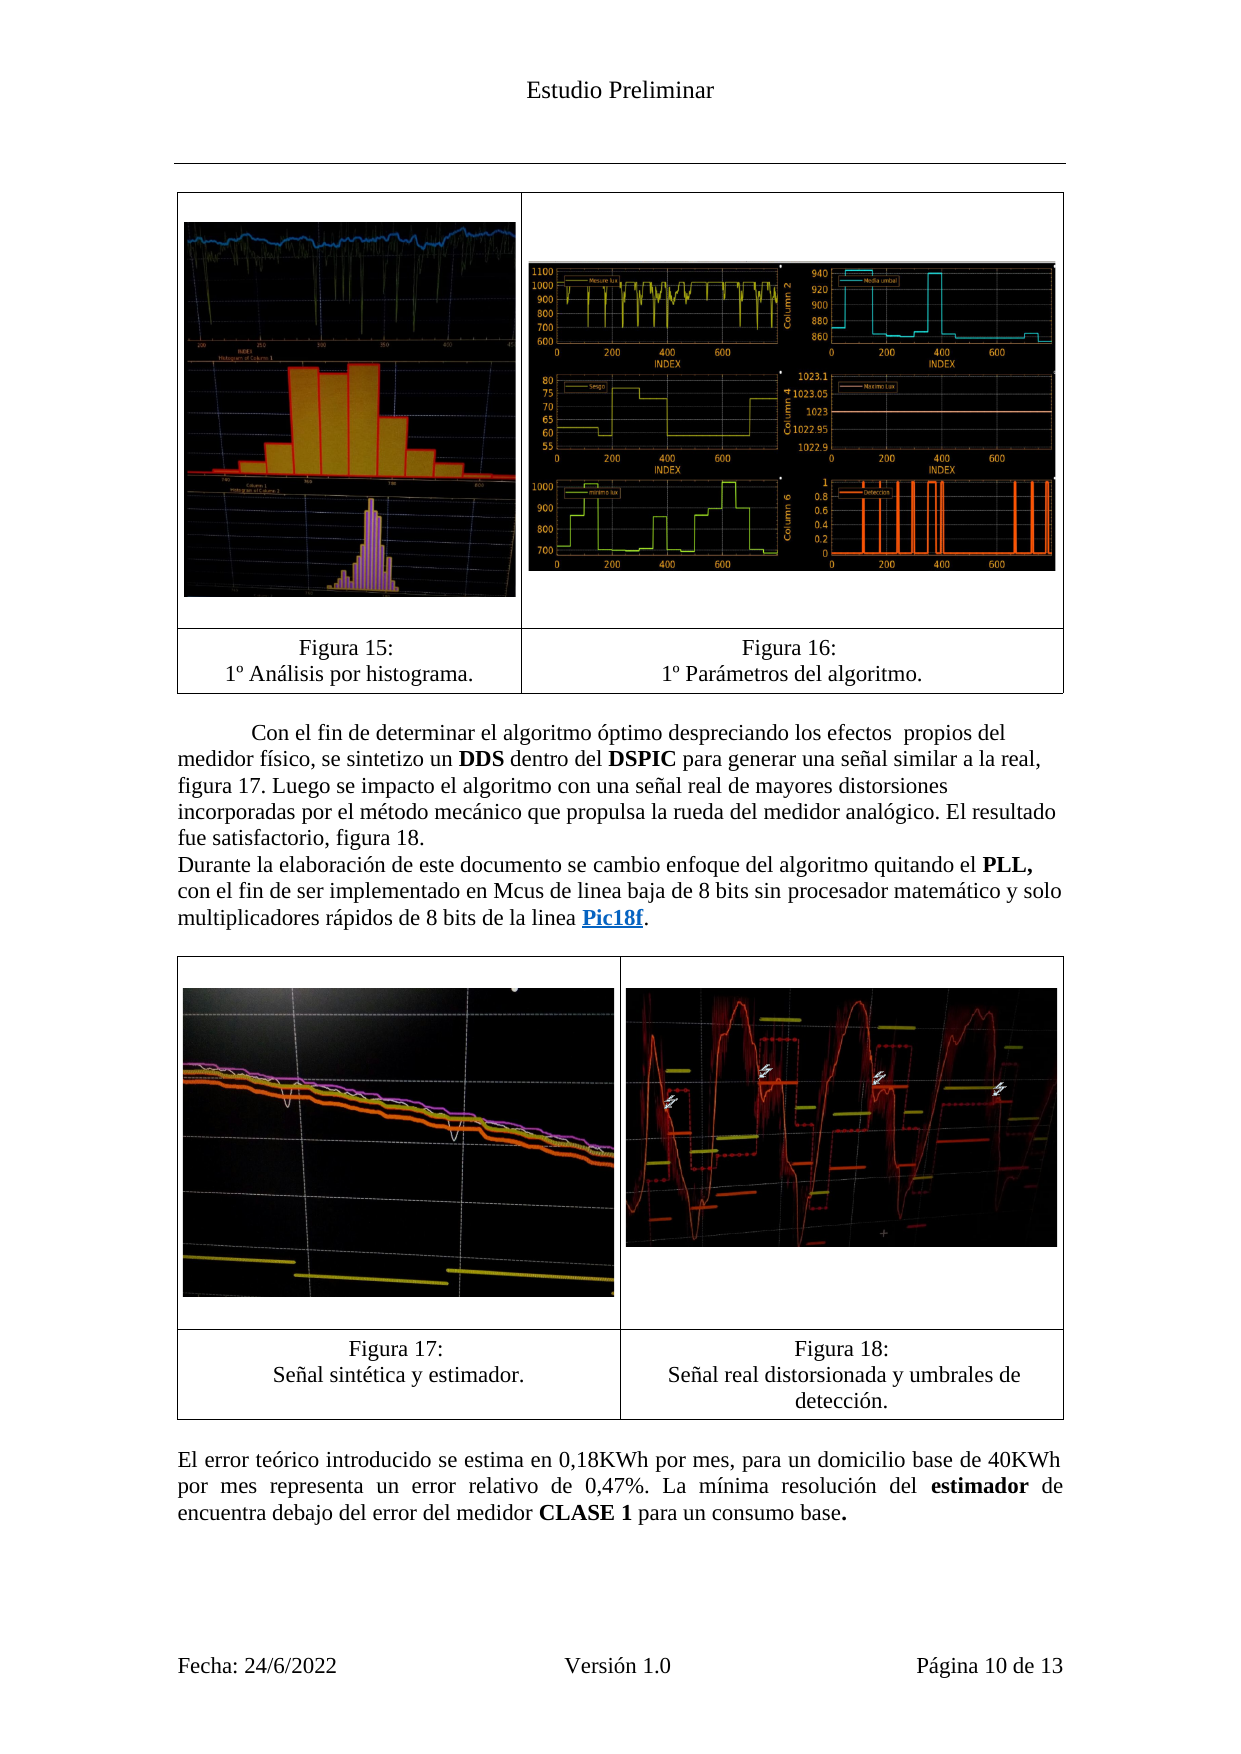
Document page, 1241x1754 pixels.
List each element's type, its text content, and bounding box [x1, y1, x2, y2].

table_header [178, 957, 620, 1329]
table_cell Figura 16: 1º Parámetros del algoritmo. [522, 629, 1063, 693]
picture [528, 261, 1056, 571]
text Con el fin de determinar el algoritmo óptimo despreciando los efectos propios del medidor físico, se sintetizo un DDS dentro del DSPIC para generar una señal similar a la real, figura 17. Luego se impacto el algoritmo con una señal real de mayores distorsiones incorporadas por el método mecánico que propulsa la rueda del medidor analógico. El resultado fue satisfactorio, figura 18. [177, 719, 1063, 851]
table_header [621, 957, 1063, 1329]
table_cell Figura 18: Señal real distorsionada y umbrales de detección. [621, 1330, 1063, 1419]
picture [625, 988, 1058, 1247]
table_header [178, 193, 521, 628]
text El error teórico introducido se estima en 0,18KWh por mes, para un domicilio base de 40KWh por mes representa un error relativo de 0,47%. La mínima resolución del estimador de encuentra debajo del error del medidor CLASE 1 para un consumo base. [177, 1446, 1063, 1525]
picture [184, 222, 516, 597]
table_cell Figura 17: Señal sintética y estimador. [178, 1330, 620, 1419]
picture [182, 988, 615, 1297]
table_cell Figura 15: 1º Análisis por histograma. [178, 629, 521, 693]
text Durante la elaboración de este documento se cambio enfoque del algoritmo quitando el PLL, con el fin de ser implementado en Mcus de linea baja de 8 bits sin procesador matemático y solo multiplicadores rápidos de 8 bits de la linea Pic18f. [177, 851, 1063, 930]
table_header [522, 193, 1063, 628]
